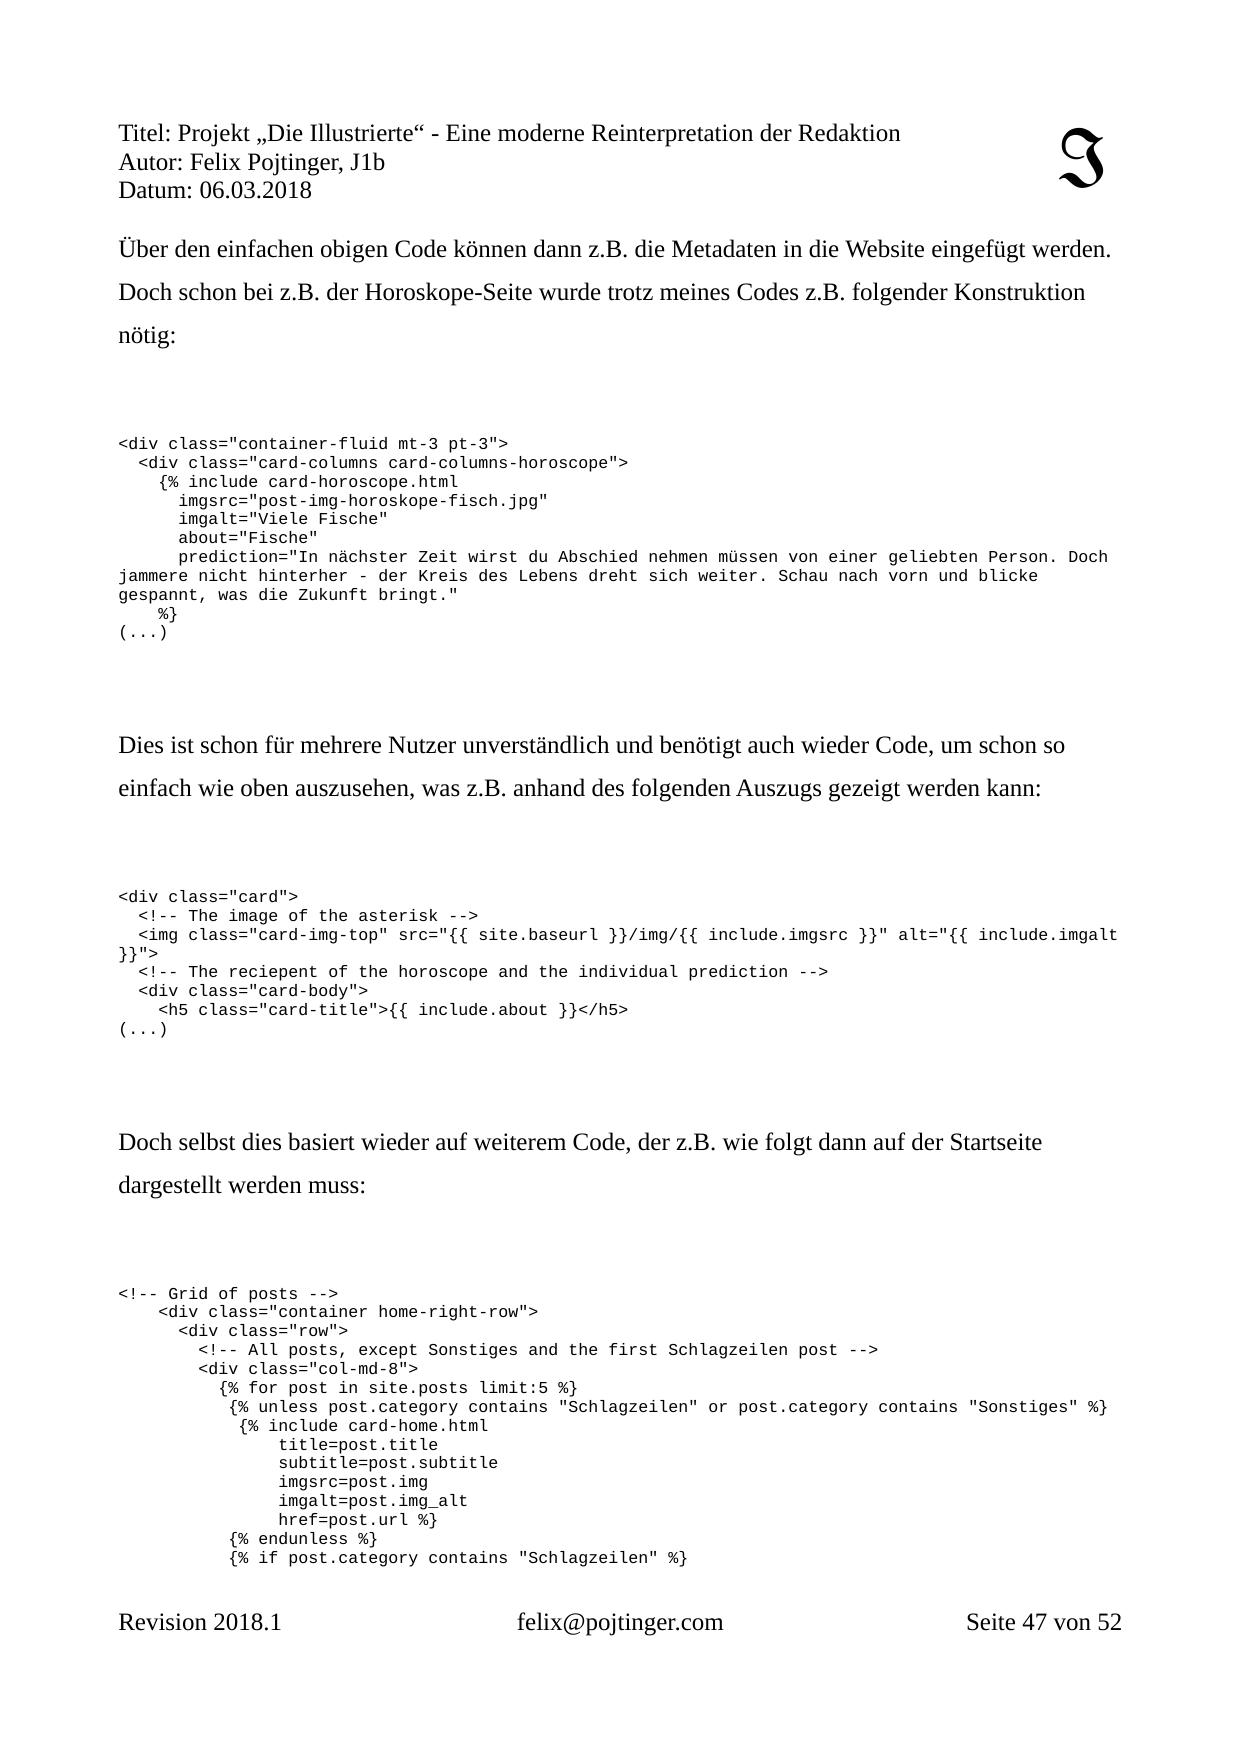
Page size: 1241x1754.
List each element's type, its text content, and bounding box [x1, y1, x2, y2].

text <div class="row"> [118, 1323, 1122, 1342]
text <!-- Grid of posts --> [118, 1285, 1122, 1304]
text title=post.title [118, 1436, 1122, 1455]
text <!-- The image of the asterisk --> [118, 907, 1122, 926]
text {% unless post.category contains "Schlagzeilen" or post.category contains "Sonstiges" %} [118, 1398, 1122, 1417]
picture [1046, 120, 1120, 194]
text <!-- The reciepent of the horoscope and the individual prediction --> [118, 964, 1122, 983]
text {% endunless %} [118, 1530, 1122, 1549]
text <div class="card-body"> [118, 983, 1122, 1002]
text <div class="container-fluid mt-3 pt-3"> [118, 436, 1122, 454]
text Doch selbst dies basiert wieder auf weiterem Code, der z.B. wie folgt dann auf der Startseite dargestellt werden muss: [118, 1127, 1122, 1198]
text <img class="card-img-top" src="{{ site.baseurl }}/img/{{ include.imgsrc }}" alt="{{ include.imgalt }}"> [118, 926, 1122, 964]
text imgsrc="post-img-horoskope-fisch.jpg" [118, 492, 1122, 511]
text imgalt="Viele Fische" [118, 511, 1122, 530]
text Über den einfachen obigen Code können dann z.B. die Metadaten in die Website eingefügt werden. Doch schon bei z.B. der Horoskope-Seite wurde trotz meines Codes z.B. folgender Konstruktion nötig: [118, 234, 1122, 349]
text <h5 class="card-title">{{ include.about }}</h5> (...) [118, 1002, 1122, 1039]
text {% include card-horoscope.html [118, 473, 1122, 492]
text <div class="col-md-8"> [118, 1361, 1122, 1379]
text <!-- All posts, except Sonstiges and the first Schlagzeilen post --> [118, 1342, 1122, 1361]
text <div class="card-columns card-columns-horoscope"> [118, 454, 1122, 473]
text %} (...) [118, 605, 1122, 643]
text imgsrc=post.img [118, 1474, 1122, 1493]
text Dies ist schon für mehrere Nutzer unverständlich und benötigt auch wieder Code, um schon so einfach wie oben auszusehen, was z.B. anhand des folgenden Auszugs gezeigt werden kann: [118, 730, 1122, 802]
text <div class="card"> [118, 889, 1122, 907]
text href=post.url %} [118, 1511, 1122, 1530]
text prediction="In nächster Zeit wirst du Abschied nehmen müssen von einer geliebten Person. Doch jammere nicht hinterher - der Kreis des Lebens dreht sich weiter. Schau nach vorn und blicke gespannt, was die Zukunft bringt." [118, 549, 1122, 605]
text <div class="container home-right-row"> [118, 1304, 1122, 1323]
text subtitle=post.subtitle [118, 1455, 1122, 1474]
text about="Fische" [118, 530, 1122, 549]
text imgalt=post.img_alt [118, 1493, 1122, 1511]
text {% if post.category contains "Schlagzeilen" %} [118, 1549, 1122, 1568]
text {% for post in site.posts limit:5 %} [118, 1379, 1122, 1398]
text {% include card-home.html [118, 1417, 1122, 1436]
